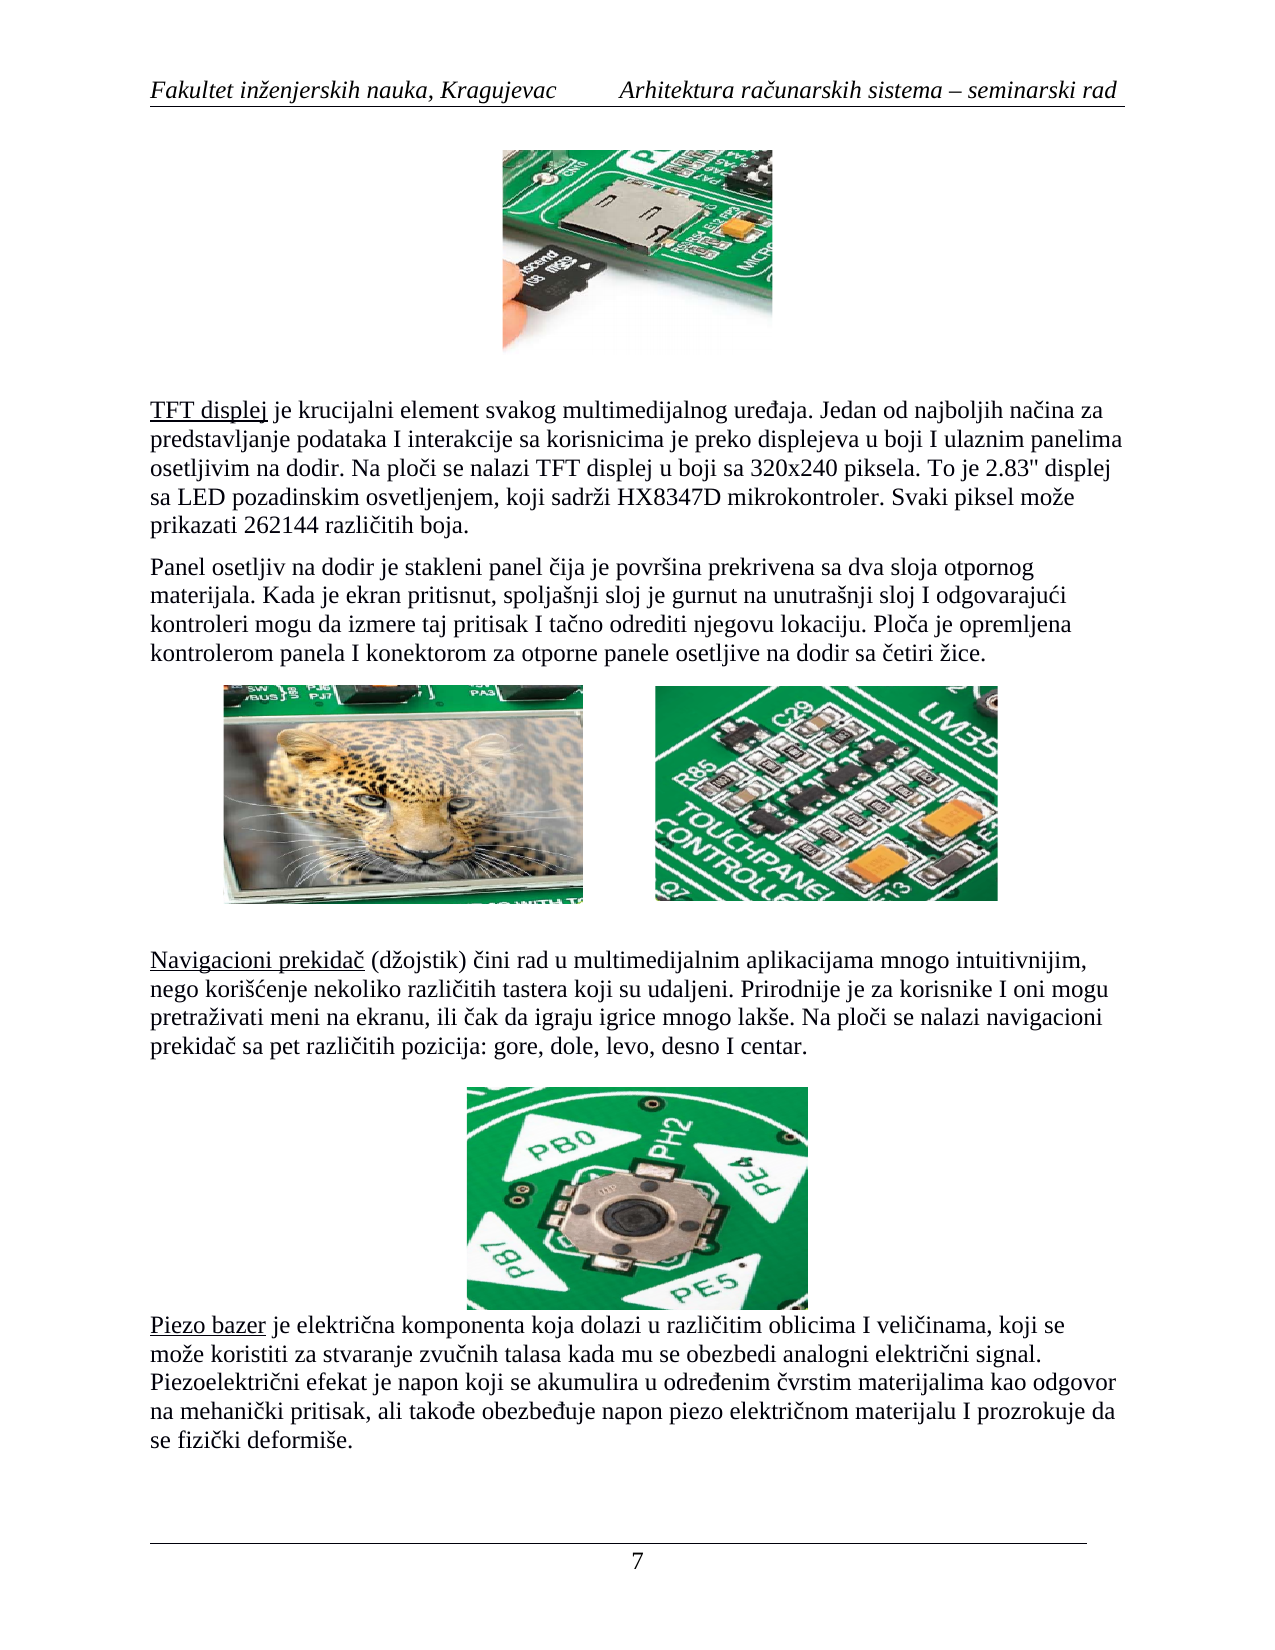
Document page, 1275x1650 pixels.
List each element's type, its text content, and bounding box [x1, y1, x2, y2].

picture [502, 150, 773, 355]
picture [223, 685, 583, 904]
picture [466, 1087, 808, 1310]
text Navigacioni prekidač (džojstik) čini rad u multimedijalnim aplikacijama mnogo intuitivnijim, nego korišćenje nekoliko različitih tastera koji su udaljeni. Prirodnije je za korisnike I oni mogu pretraživati meni na ekranu, ili čak da igraju igrice mnogo lakše. Na ploči se nalazi navigacioni prekidač sa pet različitih pozicija: gore, dole, levo, desno I centar. [150, 945, 1125, 1060]
text Piezo bazer je električna komponenta koja dolazi u različitim oblicima I veličinama, koji se može koristiti za stvaranje zvučnih talasa kada mu se obezbedi analogni električni signal. Piezoelektrični efekat je napon koji se akumulira u određenim čvrstim materijalima kao odgovor na mehanički pritisak, ali takođe obezbeđuje napon piezo električnom materijalu I prozrokuje da se fizički deformiše. [150, 1072, 1125, 1454]
text TFT displej je krucijalni element svakog multimedijalnog uređaja. Jedan od najboljih načina za predstavljanje podataka I interakcije sa korisnicima je preko displejeva u boji I ulaznim panelima osetljivim na dodir. Na ploči se nalazi TFT displej u boji sa 320x240 piksela. To je 2.83'' displej sa LED pozadinskim osvetljenjem, koji sadrži HX8347D mikrokontroler. Svaki piksel može prikazati 262144 različitih boja. [150, 395, 1125, 539]
text Panel osetljiv na dodir je stakleni panel čija je površina prekrivena sa dva sloja otpornog materijala. Kada je ekran pritisnut, spoljašnji sloj je gurnut na unutrašnji sloj I odgovarajući kontroleri mogu da izmere taj pritisak I tačno odrediti njegovu lokaciju. Ploča je opremljena kontrolerom panela I konektorom za otporne panele osetljive na dodir sa četiri žice. [150, 552, 1125, 667]
picture [655, 686, 998, 901]
